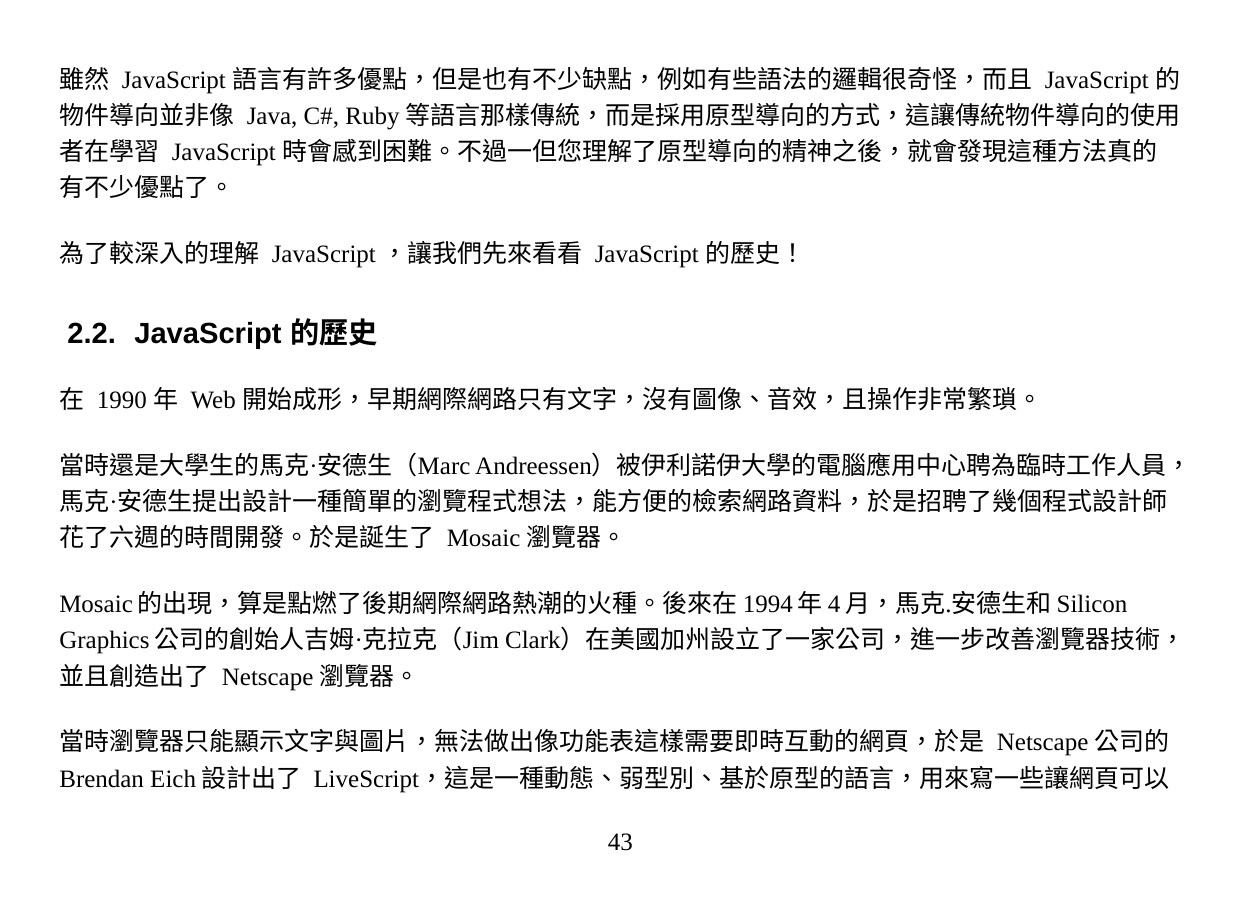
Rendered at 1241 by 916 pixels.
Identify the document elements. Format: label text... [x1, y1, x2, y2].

subtitle JavaScript 的歷史 [59, 310, 1181, 352]
text 當時還是大學生的馬克·安德生（Marc Andreessen）被伊利諾伊大學的電腦應用中心聘為臨時工作人員，馬克·安德生提出設計一種簡單的瀏覽程式想法，能方便的檢索網路資料，於是招聘了幾個程式設計師花了六週的時間開發。於是誕生了 Mosaic 瀏覽器。 [59, 445, 1181, 554]
text 在 1990 年 Web 開始成形，早期網際網路只有文字，沒有圖像、音效，且操作非常繁瑣。 [59, 379, 1181, 416]
text Mosaic的出現，算是點燃了後期網際網路熱潮的火種。後來在1994年4月，馬克.安德生和Silicon Graphics公司的創始人吉姆·克拉克（Jim Clark）在美國加州設立了一家公司，進一步改善瀏覽器技術，並且創造出了 Netscape 瀏覽器。 [59, 583, 1181, 692]
text 當時瀏覽器只能顯示文字與圖片，無法做出像功能表這樣需要即時互動的網頁，於是 Netscape 公司的Brendan Eich設計出了 LiveScript，這是一種動態、弱型別、基於原型的語言，用來寫一些讓網頁可以 [59, 722, 1181, 794]
text 雖然 JavaScript 語言有許多優點，但是也有不少缺點，例如有些語法的邏輯很奇怪，而且 JavaScript 的物件導向並非像 Java, C#, Ruby 等語言那樣傳統，而是採用原型導向的方式，這讓傳統物件導向的使用者在學習 JavaScript 時會感到困難。不過一但您理解了原型導向的精神之後，就會發現這種方法真的有不少優點了。 [59, 59, 1181, 204]
text 為了較深入的理解 JavaScript ，讓我們先來看看 JavaScript 的歷史！ [59, 234, 1181, 270]
